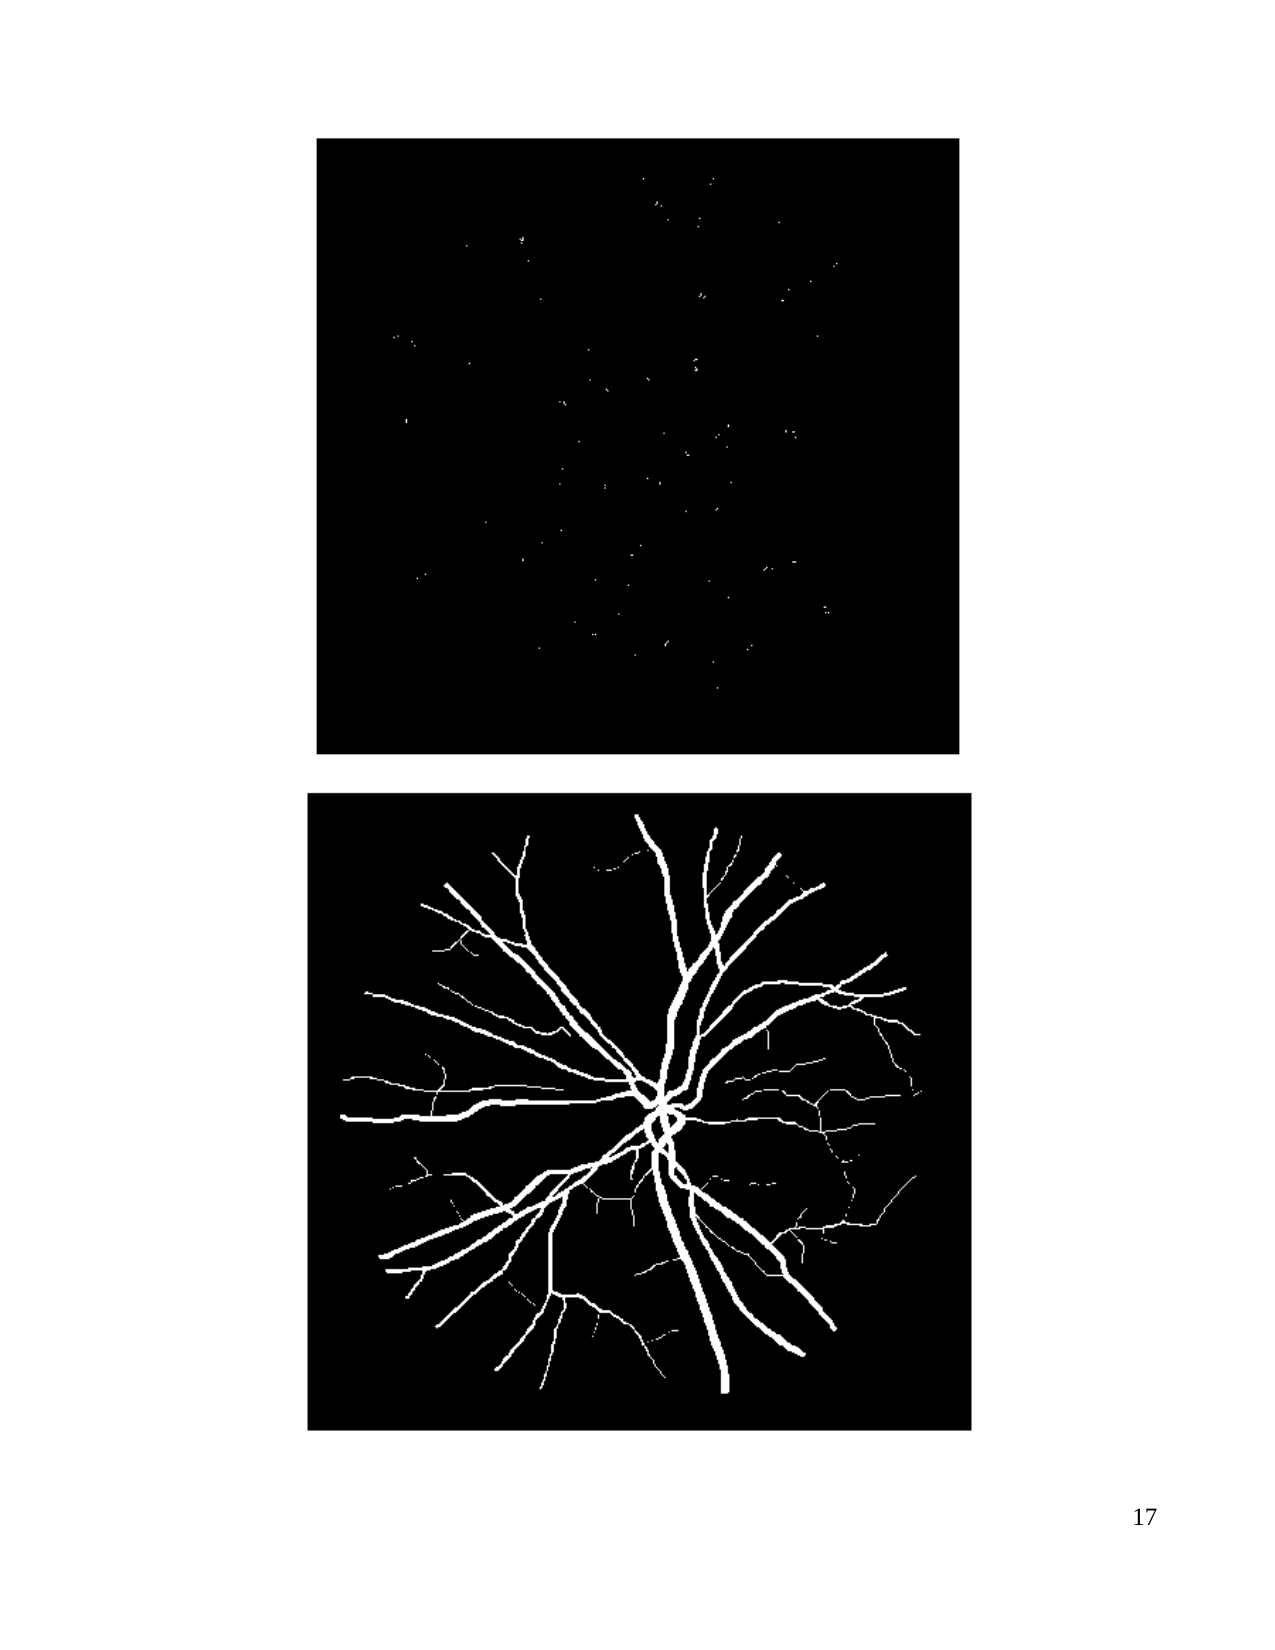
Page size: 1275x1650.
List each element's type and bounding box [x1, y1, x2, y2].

picture [186, 118, 1092, 1452]
